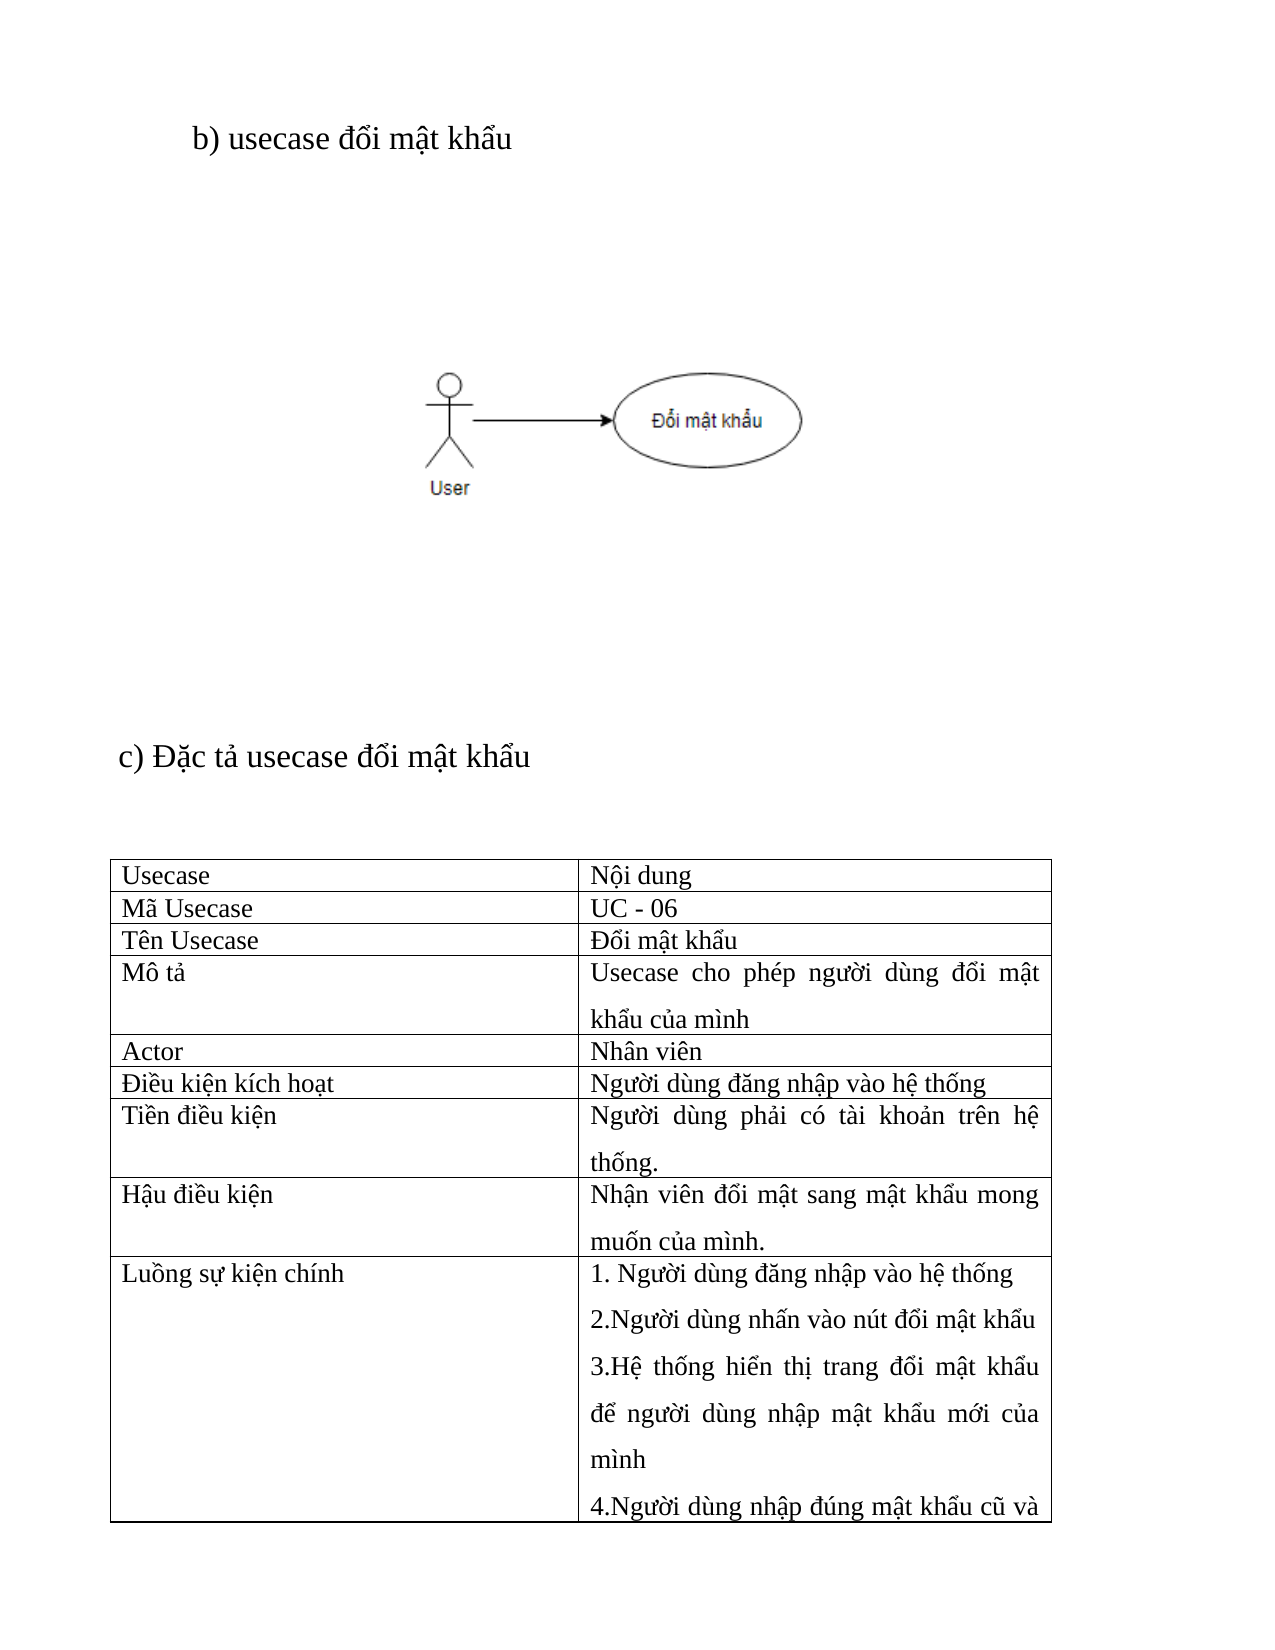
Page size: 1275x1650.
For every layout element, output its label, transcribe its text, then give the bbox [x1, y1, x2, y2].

table_cell Nhận viên đổi mật sang mật khẩu mong muốn của mình. [579, 1178, 1051, 1256]
table_cell Hậu điều kiện [111, 1178, 578, 1256]
table_cell Đổi mật khẩu [579, 924, 1051, 955]
table_cell Actor [111, 1035, 578, 1066]
table_cell Usecase cho phép người dùng đổi mật khẩu của mình [579, 956, 1051, 1034]
table_cell Mô tả [111, 956, 578, 1034]
table_cell Điều kiện kích hoạt [111, 1067, 578, 1098]
table_cell Tiền điều kiện [111, 1099, 578, 1177]
table_header Usecase [111, 860, 578, 891]
text c) Đặc tả usecase đổi mật khẩu [118, 736, 1157, 774]
table_cell 1. Người dùng đăng nhập vào hệ thống 2.Người dùng nhấn vào nút đổi mật khẩu 3.Hệ thống hiển thị trang đổi mật khẩu để người dùng nhập mật khẩu mới của mình 4.Người dùng nhập đúng mật khẩu cũ và [579, 1257, 1051, 1521]
table_cell Người dùng phải có tài khoản trên hệ thống. [579, 1099, 1051, 1177]
table_cell Luồng sự kiện chính [111, 1257, 578, 1521]
table_cell Nhân viên [579, 1035, 1051, 1066]
table_cell Người dùng đăng nhập vào hệ thống [579, 1067, 1051, 1098]
table_header Nội dung [579, 860, 1051, 891]
table_cell UC - 06 [579, 892, 1051, 923]
picture [291, 240, 984, 647]
table_cell Mã Usecase [111, 892, 578, 923]
text b) usecase đổi mật khẩu [118, 118, 1157, 156]
table_cell Tên Usecase [111, 924, 578, 955]
